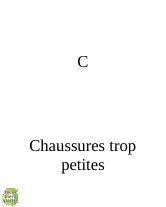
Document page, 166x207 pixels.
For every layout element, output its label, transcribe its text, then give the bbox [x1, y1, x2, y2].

table_header Chaussures trop petites [6, 130, 159, 180]
picture [2, 187, 19, 207]
table_cell [108, 6, 159, 46]
table_cell C [6, 46, 159, 130]
table_cell [6, 6, 57, 46]
table_cell [57, 6, 108, 46]
